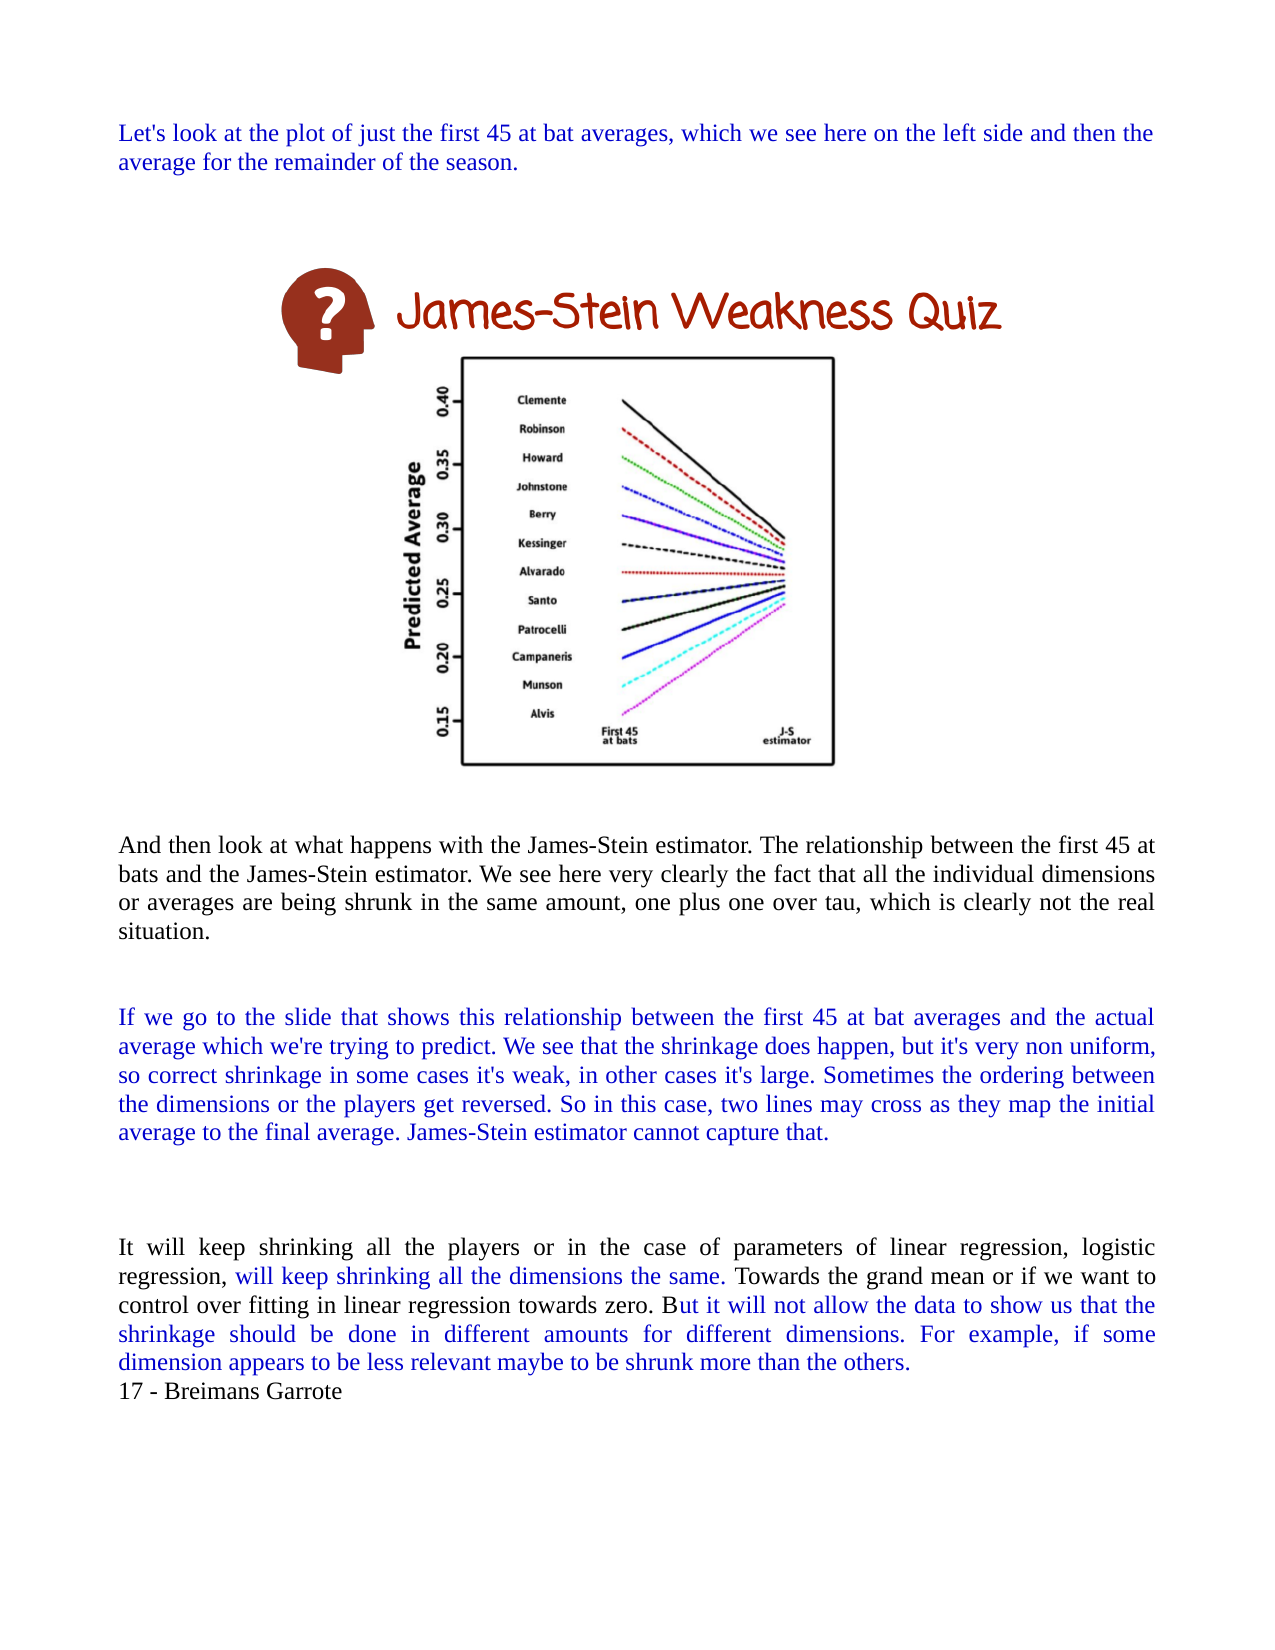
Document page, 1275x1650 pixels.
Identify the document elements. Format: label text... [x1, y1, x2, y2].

picture [118, 261, 1157, 773]
text 17 - Breimans Garrote [118, 1376, 1157, 1405]
text It will keep shrinking all the players or in the case of parameters of linear regression, logistic regression, will keep shrinking all the dimensions the same. Towards the grand mean or if we want to control over fitting in linear regression towards zero. But it will not allow the data to show us that the shrinkage should be done in different amounts for different dimensions. For example, if some dimension appears to be less relevant maybe to be shrunk more than the others. [118, 1232, 1157, 1376]
text And then look at what happens with the James-Stein estimator. The relationship between the first 45 at bats and the James-Stein estimator. We see here very clearly the fact that all the individual dimensions or averages are being shrunk in the same amount, one plus one over tau, which is clearly not the real situation. [118, 830, 1157, 945]
text Let's look at the plot of just the first 45 at bat averages, which we see here on the left side and then the average for the remainder of the season. [118, 118, 1157, 176]
text If we go to the slide that shows this relationship between the first 45 at bat averages and the actual average which we're trying to predict. We see that the shrinkage does happen, but it's very non uniform, so correct shrinkage in some cases it's weak, in other cases it's large. Sometimes the ordering between the dimensions or the players get reversed. So in this case, two lines may cross as they map the initial average to the final average. James-Stein estimator cannot capture that. [118, 1002, 1157, 1146]
